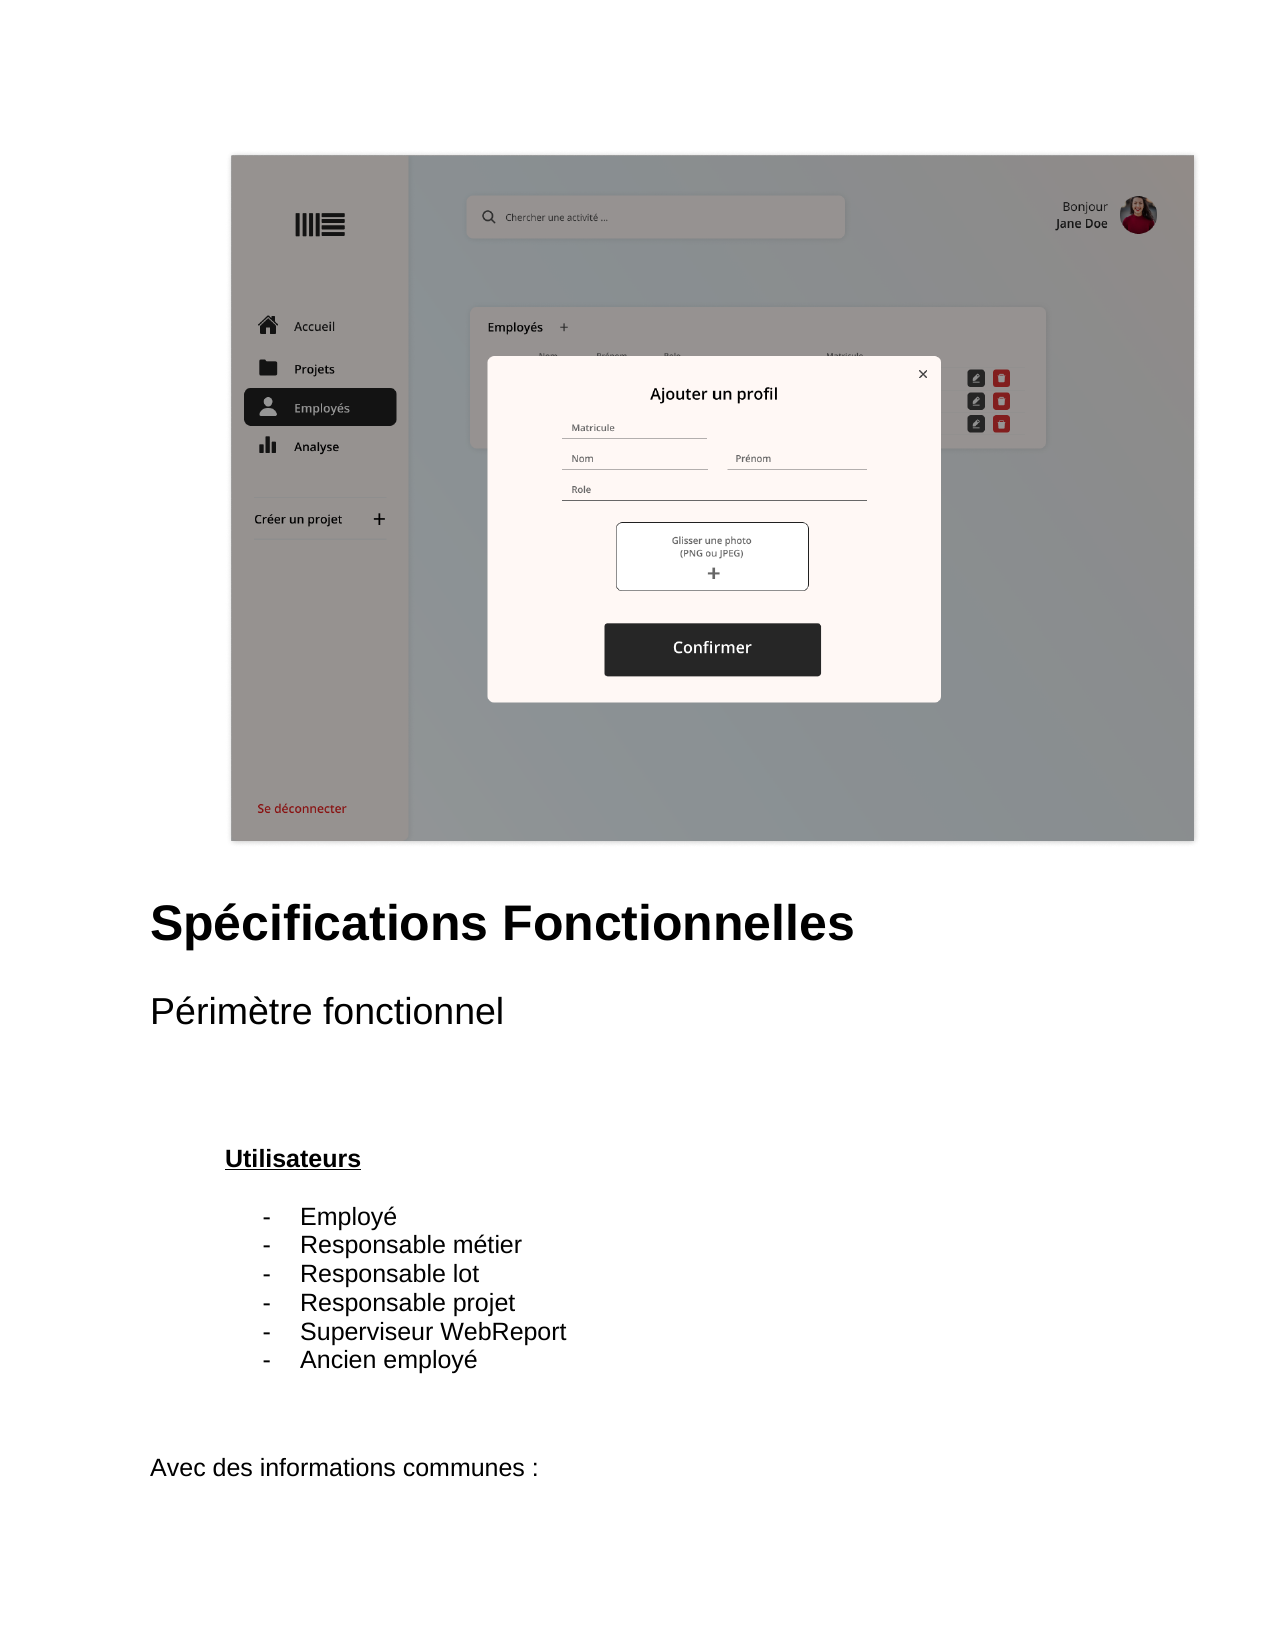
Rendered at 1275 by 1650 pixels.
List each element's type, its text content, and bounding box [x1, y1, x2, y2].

list Responsable projet [262, 1288, 1125, 1317]
list Employé [262, 1202, 1125, 1230]
list Responsable métier [262, 1230, 1125, 1259]
subtitle Spécifications Fonctionnelles [150, 894, 1125, 951]
text Avec des informations communes : [150, 1453, 1125, 1482]
list Superviseur WebReport [262, 1317, 1125, 1345]
list Responsable lot [262, 1259, 1125, 1288]
list Ancien employé [262, 1345, 1125, 1374]
text Utilisateurs [150, 1143, 1125, 1172]
subtitle Périmètre fonctionnel [150, 989, 1125, 1032]
picture [225, 150, 1200, 848]
